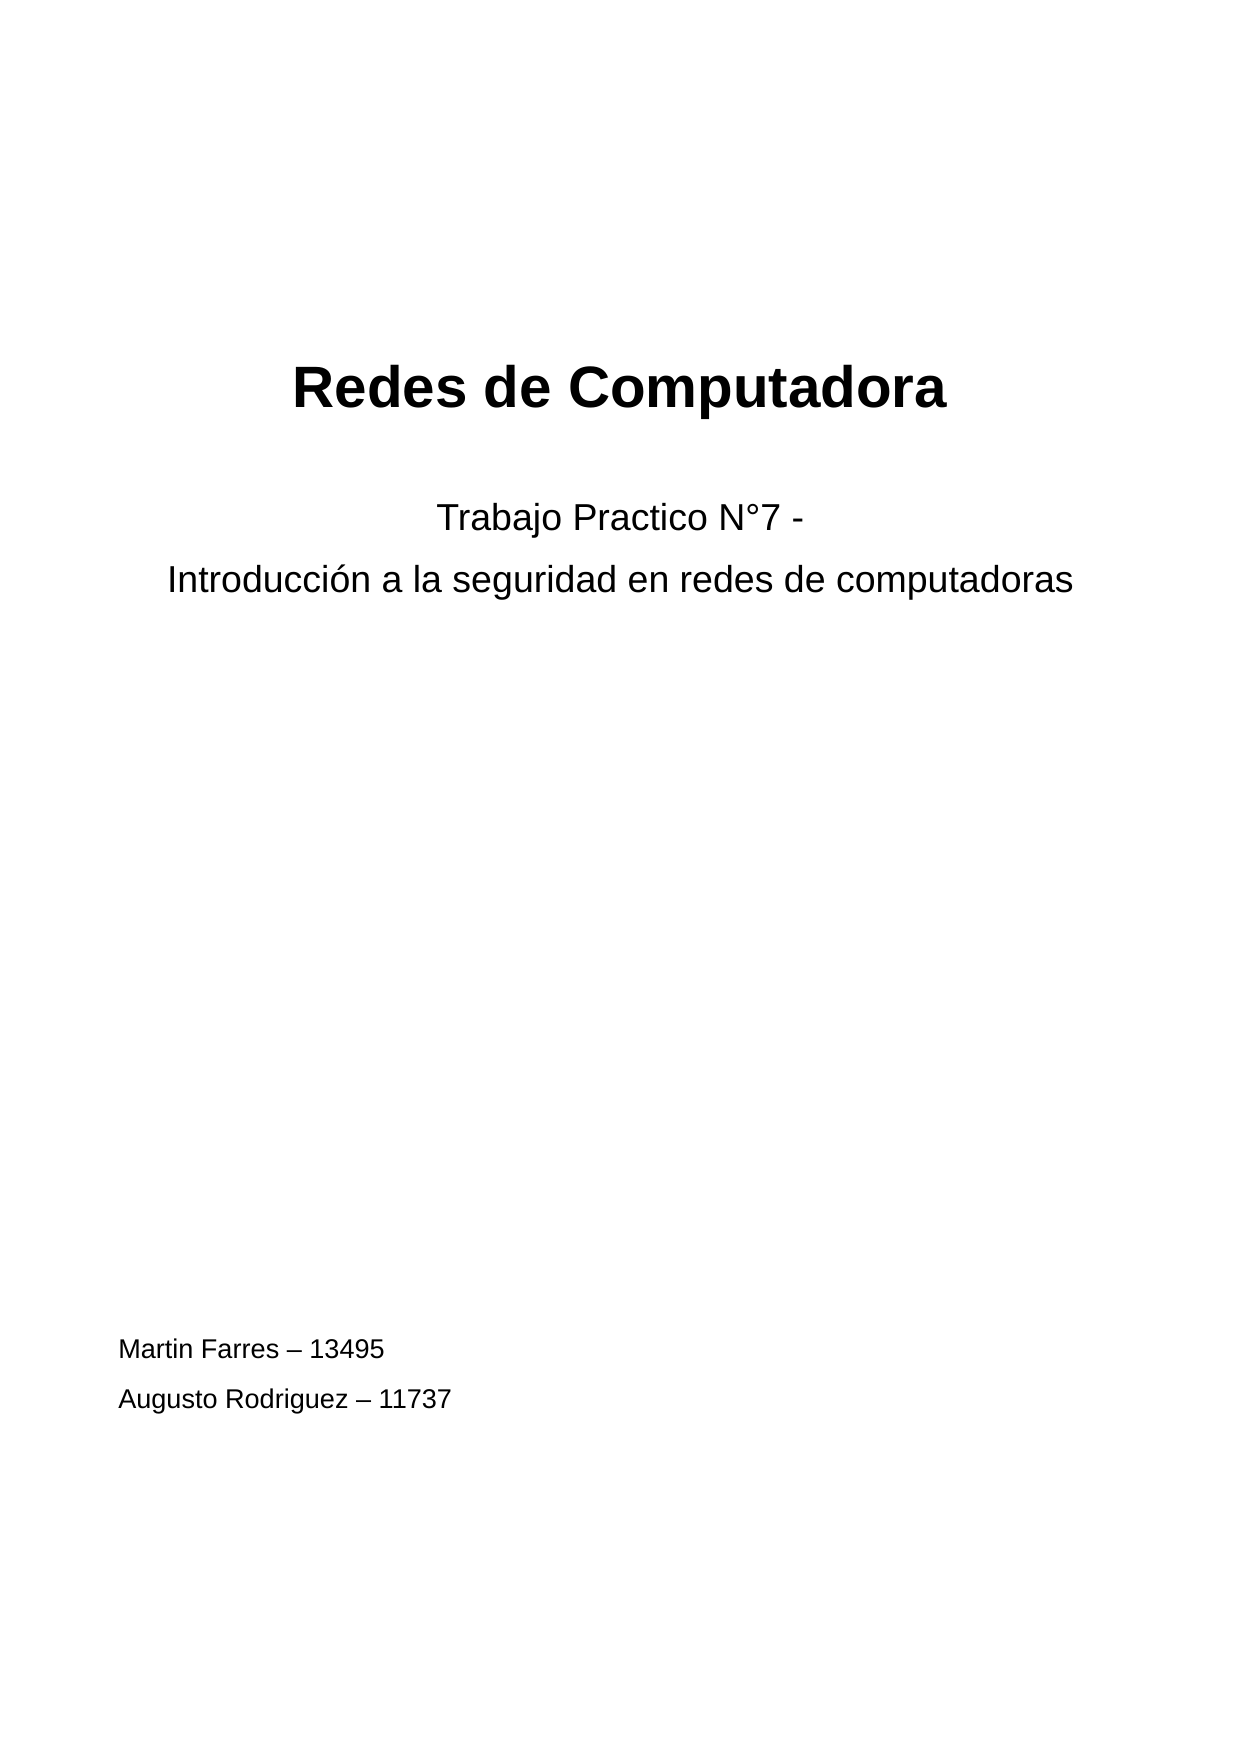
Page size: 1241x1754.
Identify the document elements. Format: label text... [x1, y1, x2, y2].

title Redes de Computadora [118, 352, 1122, 419]
text Martin Farres – 13495 [118, 1333, 1122, 1364]
text Augusto Rodriguez – 11737 [118, 1383, 1122, 1415]
subtitle Trabajo Practico N°7 - [118, 496, 1122, 539]
subtitle Introducción a la seguridad en redes de computadoras [118, 557, 1122, 601]
